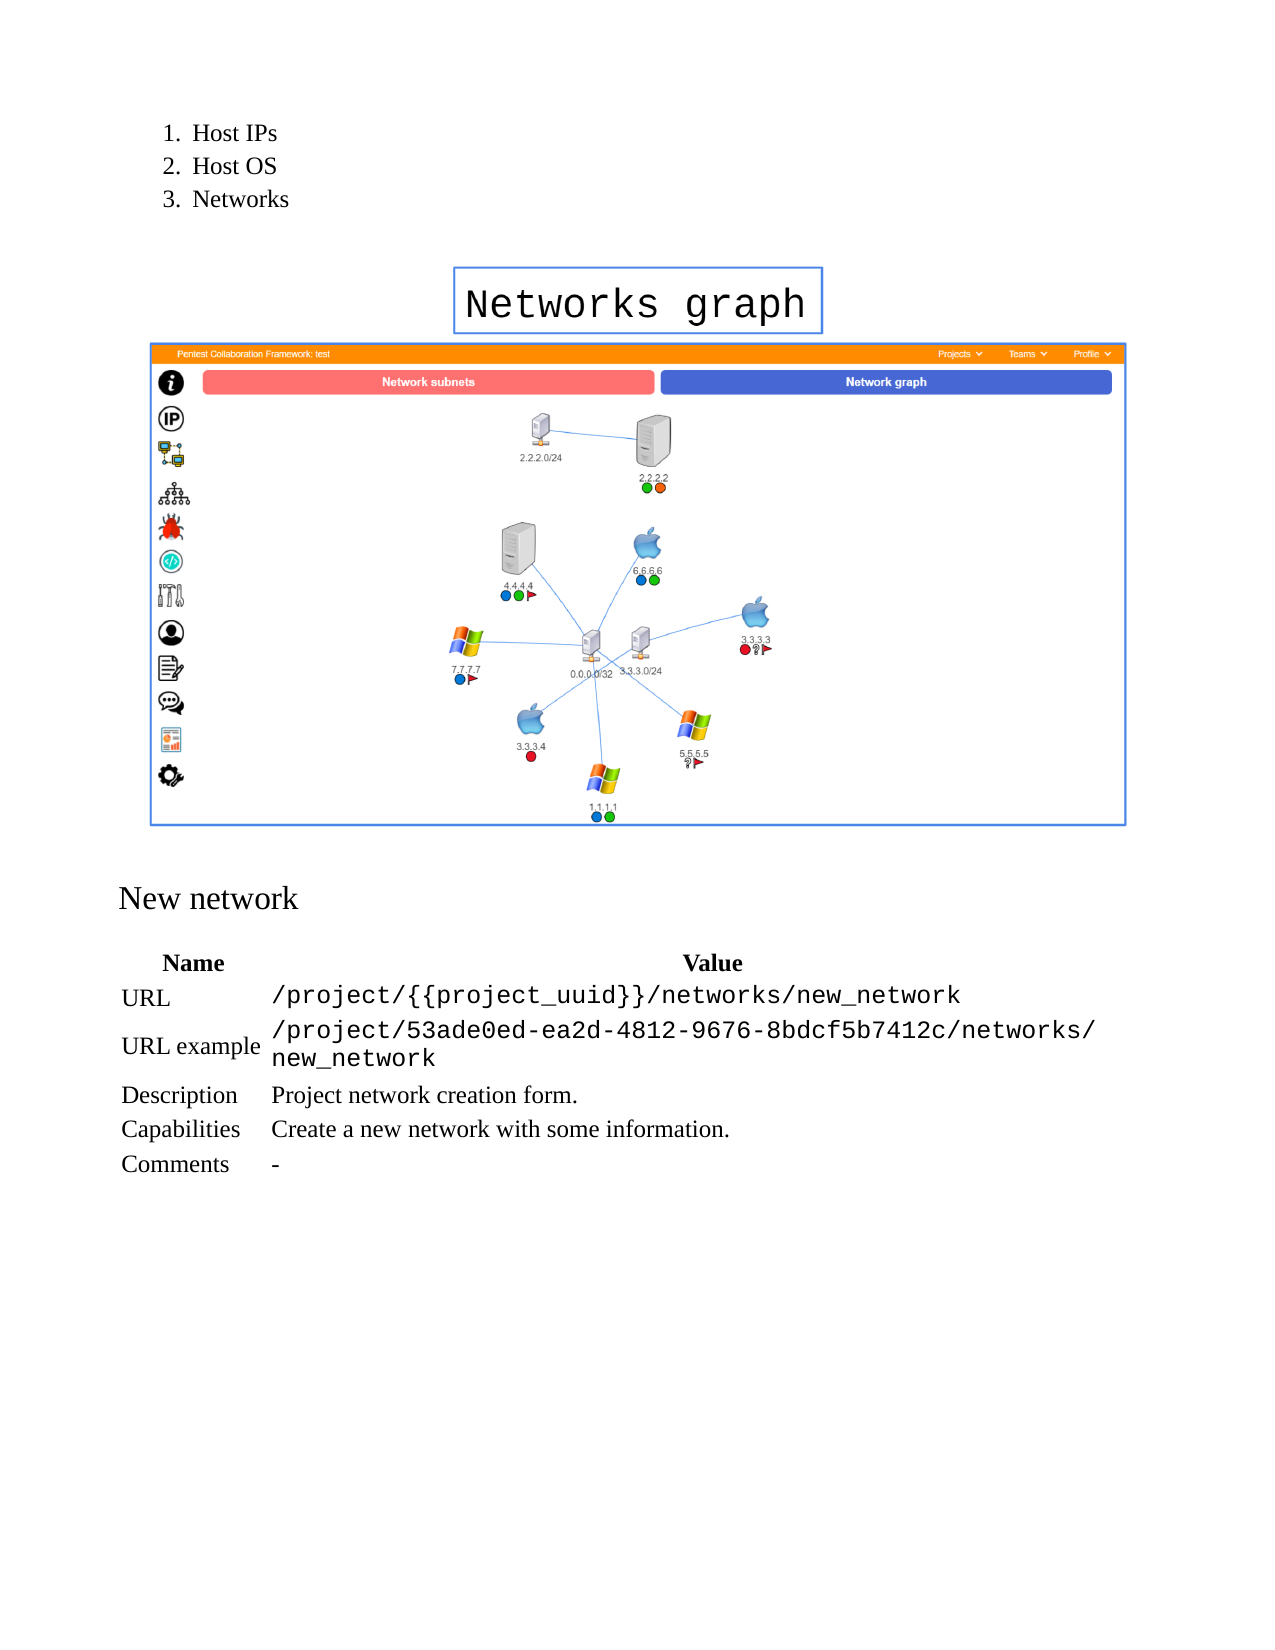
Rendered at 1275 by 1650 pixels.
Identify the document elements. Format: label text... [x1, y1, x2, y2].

picture [118, 260, 1157, 843]
list Host OS [162, 151, 1157, 180]
table_cell Comments [118, 1146, 268, 1181]
table_cell /project/53ade0ed-ea2d-4812-9676-8bdcf5b7412c/networks/new_network [268, 1014, 1157, 1077]
table_cell Capabilities [118, 1111, 268, 1146]
table_cell - [268, 1146, 1157, 1181]
table_cell Description [118, 1077, 268, 1111]
table_cell Create a new network with some information. [268, 1111, 1157, 1146]
list Networks [162, 184, 1157, 213]
text New network [118, 843, 1157, 916]
table_cell URL [118, 980, 268, 1014]
table_cell URL example [118, 1014, 268, 1077]
table_cell /project/{{project_uuid}}/networks/new_network [268, 980, 1157, 1014]
table_header Name [118, 945, 268, 980]
list Host IPs [162, 118, 1157, 147]
table_header Value [268, 945, 1157, 980]
table_cell Project network creation form. [268, 1077, 1157, 1111]
